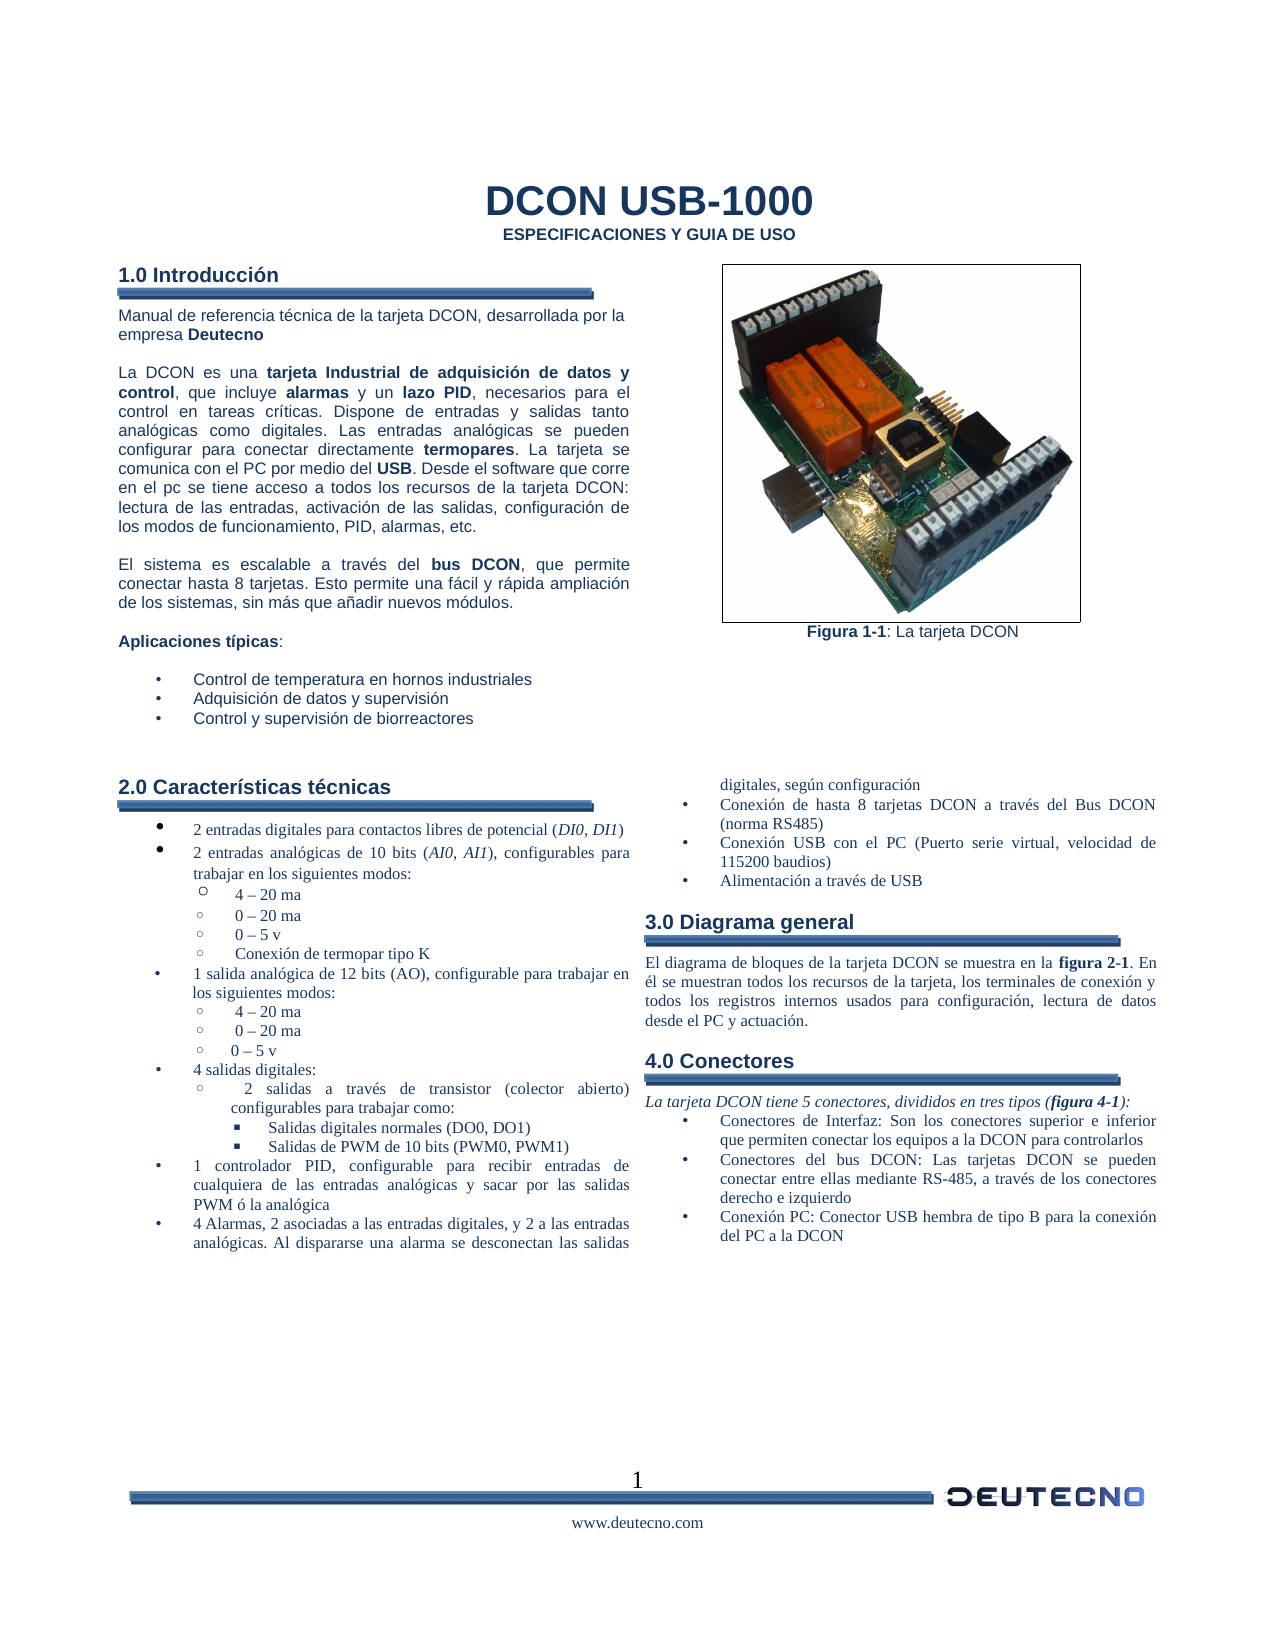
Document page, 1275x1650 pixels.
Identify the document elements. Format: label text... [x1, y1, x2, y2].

list 4 Alarmas, 2 asociadas a las entradas digitales, y 2 a las entradas analógicas. Al dispararse una alarma se desconectan las salidas [156, 1213, 630, 1252]
text Manual de referencia técnica de la tarjeta DCON, desarrollada por la empresa Deutecno [118, 306, 630, 344]
text Figura 1-1: La tarjeta DCON [645, 263, 1157, 641]
list Conexión PC: Conector USB hembra de tipo B para la conexión del PC a la DCON [682, 1207, 1157, 1245]
list 2 entradas digitales para contactos libres de potencial (DI0, DI1) [156, 818, 630, 841]
text ESPECIFICACIONES Y GUIA DE USO [118, 224, 1157, 243]
list 2 entradas analógicas de 10 bits (AI0, AI1), configurables para trabajar en los siguientes modos: [156, 841, 630, 883]
list Salidas digitales normales (DO0, DO1) [231, 1117, 630, 1137]
text 4.0 Conectores [645, 1049, 1157, 1073]
text Aplicaciones típicas: [118, 632, 630, 651]
text 2.0 Características técnicas [118, 775, 630, 799]
list Salidas de PWM de 10 bits (PWM0, PWM1) [231, 1137, 630, 1156]
list 4 – 20 ma [193, 1002, 630, 1021]
list 0 – 20 ma [193, 1021, 630, 1040]
list Control y supervisión de biorreactores [156, 708, 630, 728]
list Conexión de termopar tipo K [193, 944, 630, 963]
list Adquisición de datos y supervisión [156, 689, 630, 708]
picture [942, 1486, 1145, 1507]
list Conexión de hasta 8 tarjetas DCON a través del Bus DCON (norma RS485) [682, 794, 1157, 833]
text 3.0 Diagrama general [645, 910, 1157, 934]
list 4 – 20 ma [193, 883, 630, 906]
list La tarjeta DCON tiene 5 conectores, divididos en tres tipos (figura 4-1): [645, 1092, 1157, 1111]
list 2 salidas a través de transistor (colector abierto) configurables para trabajar como: [193, 1079, 630, 1117]
list Alimentación a través de USB [682, 871, 1157, 891]
list 4 salidas digitales: [156, 1060, 630, 1079]
list Control de temperatura en hornos industriales [156, 670, 630, 689]
text La DCON es una tarjeta Industrial de adquisición de datos y control, que incluye alarmas y un lazo PID, necesarios para el control en tareas críticas. Dispone de entradas y salidas tanto analógicas como digitales. Las entradas analógicas se pueden configurar para conectar directamente termopares. La tarjeta se comunica con el PC por medio del USB. Desde el software que corre en el pc se tiene acceso a todos los recursos de la tarjeta DCON: lectura de las entradas, activación de las salidas, configuración de los modos de funcionamiento, PID, alarmas, etc. [118, 363, 630, 536]
text El sistema es escalable a través del bus DCON, que permite conectar hasta 8 tarjetas. Esto permite una fácil y rápida ampliación de los sistemas, sin más que añadir nuevos módulos. [118, 555, 630, 612]
list 0 – 20 ma [193, 906, 630, 925]
list 0 – 5 v [193, 925, 630, 944]
text 1.0 Introducción [118, 263, 630, 287]
list 0 – 5 v [193, 1040, 630, 1060]
list Conectores del bus DCON: Las tarjetas DCON se pueden conectar entre ellas mediante RS-485, a través de los conectores derecho e izquierdo [682, 1149, 1157, 1207]
list El diagrama de bloques de la tarjeta DCON se muestra en la figura 2-1. En él se muestran todos los recursos de la tarjeta, los terminales de conexión y todos los registros internos usados para configuración, lectura de datos desde el PC y actuación. [645, 953, 1157, 1029]
list Conexión USB con el PC (Puerto serie virtual, velocidad de 115200 baudios) [682, 833, 1157, 871]
picture [724, 266, 1077, 619]
list Conectores de Interfaz: Son los conectores superior e inferior que permiten conectar los equipos a la DCON para controlarlos [682, 1111, 1157, 1149]
list 1 controlador PID, configurable para recibir entradas de cualquiera de las entradas analógicas y sacar por las salidas PWM ó la analógica [156, 1156, 630, 1213]
list digitales, según configuración [682, 775, 1157, 794]
text DCON USB-1000 [118, 176, 1157, 224]
list 1 salida analógica de 12 bits (AO), configurable para trabajar en los siguientes modos: [154, 963, 630, 1002]
